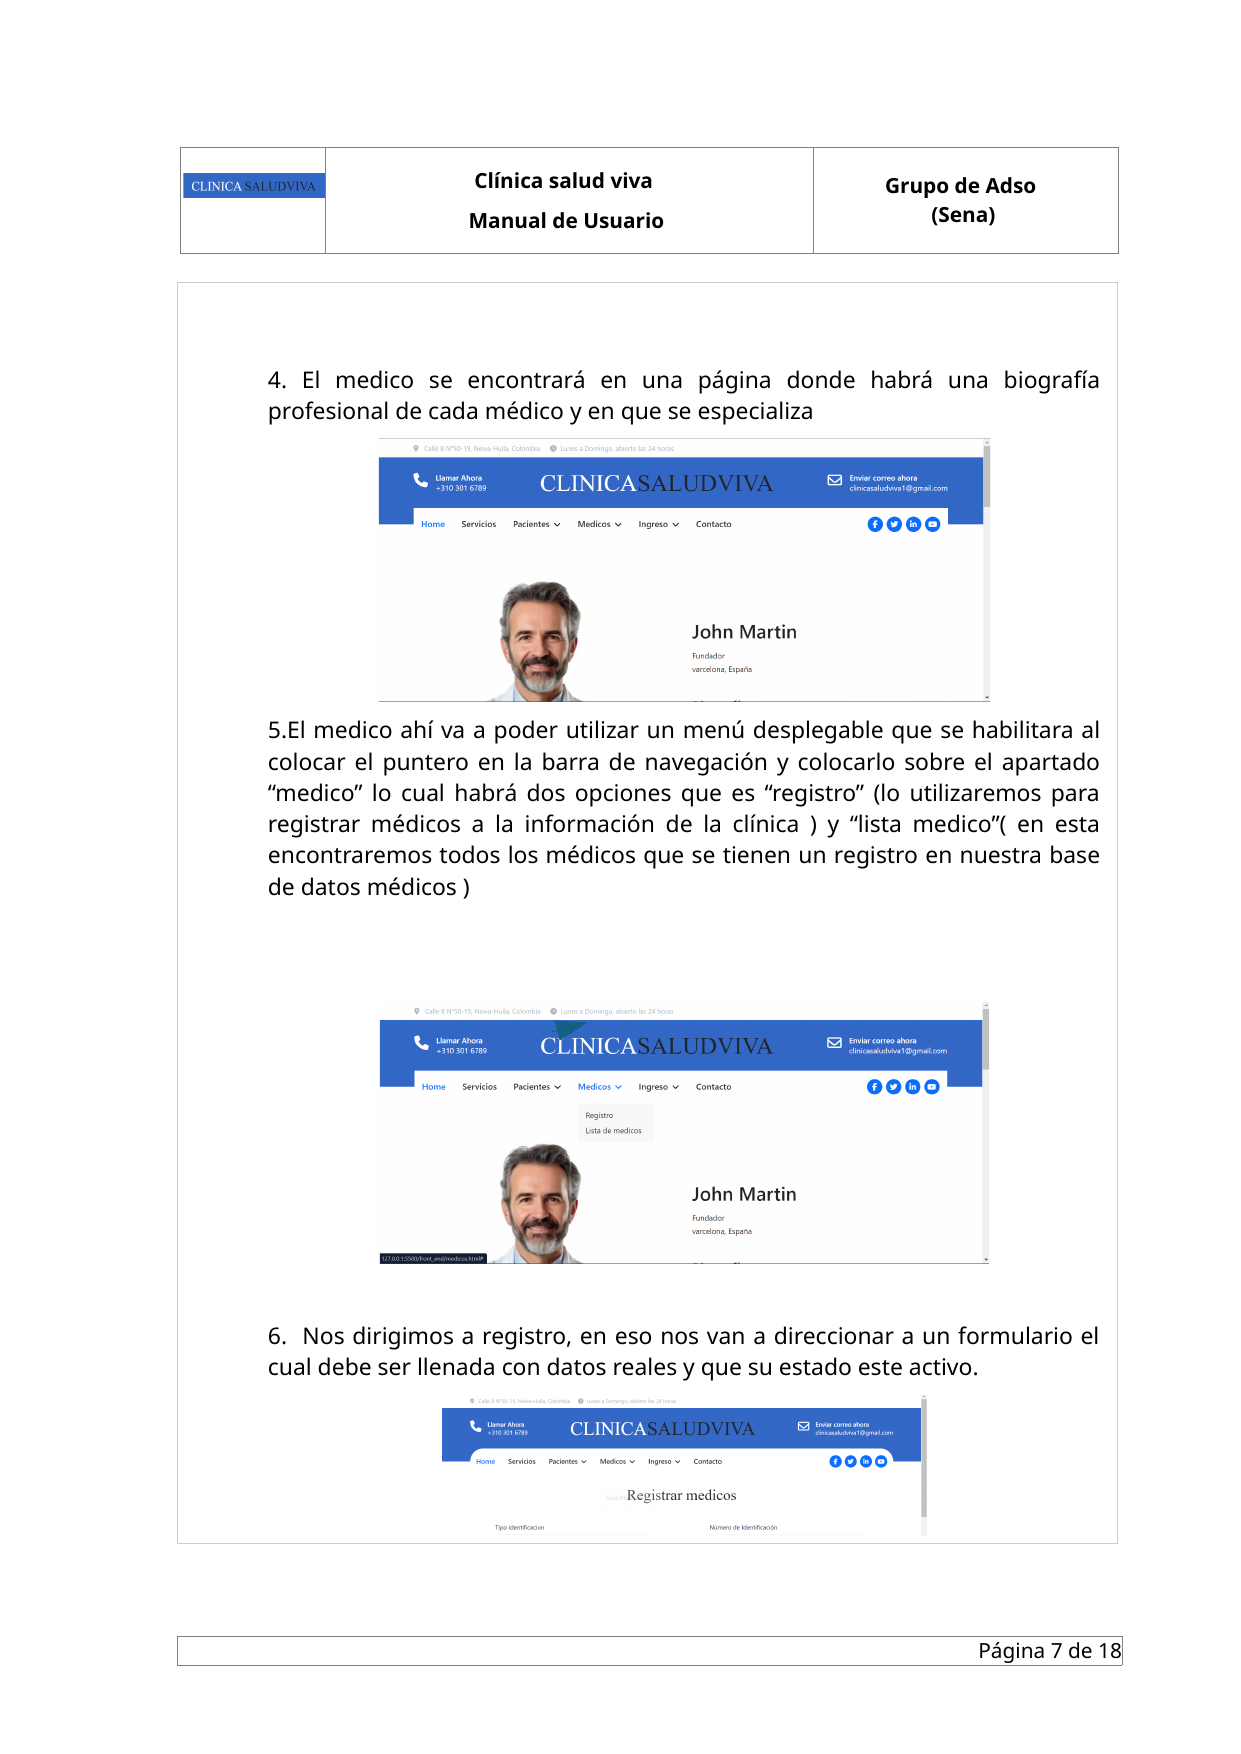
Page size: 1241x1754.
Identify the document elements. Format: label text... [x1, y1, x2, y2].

text 6. Nos dirigimos a registro, en eso nos van a direccionar a un formulario el cual debe ser llenada con datos reales y que su estado este activo. [268, 1320, 1101, 1382]
text 5.El medico ahí va a poder utilizar un menú desplegable que se habilitara al colocar el puntero en la barra de navegación y colocarlo sobre el apartado “medico” lo cual habrá dos opciones que es “registro” (lo utilizaremos para registrar médicos a la información de la clínica ) y “lista medico”( en esta encontraremos todos los médicos que se tienen un registro en nuestra base de datos médicos ) [268, 714, 1101, 902]
text 4. El medico se encontrará en una página donde habrá una biografía profesional de cada médico y en que se especializa [268, 363, 1101, 426]
